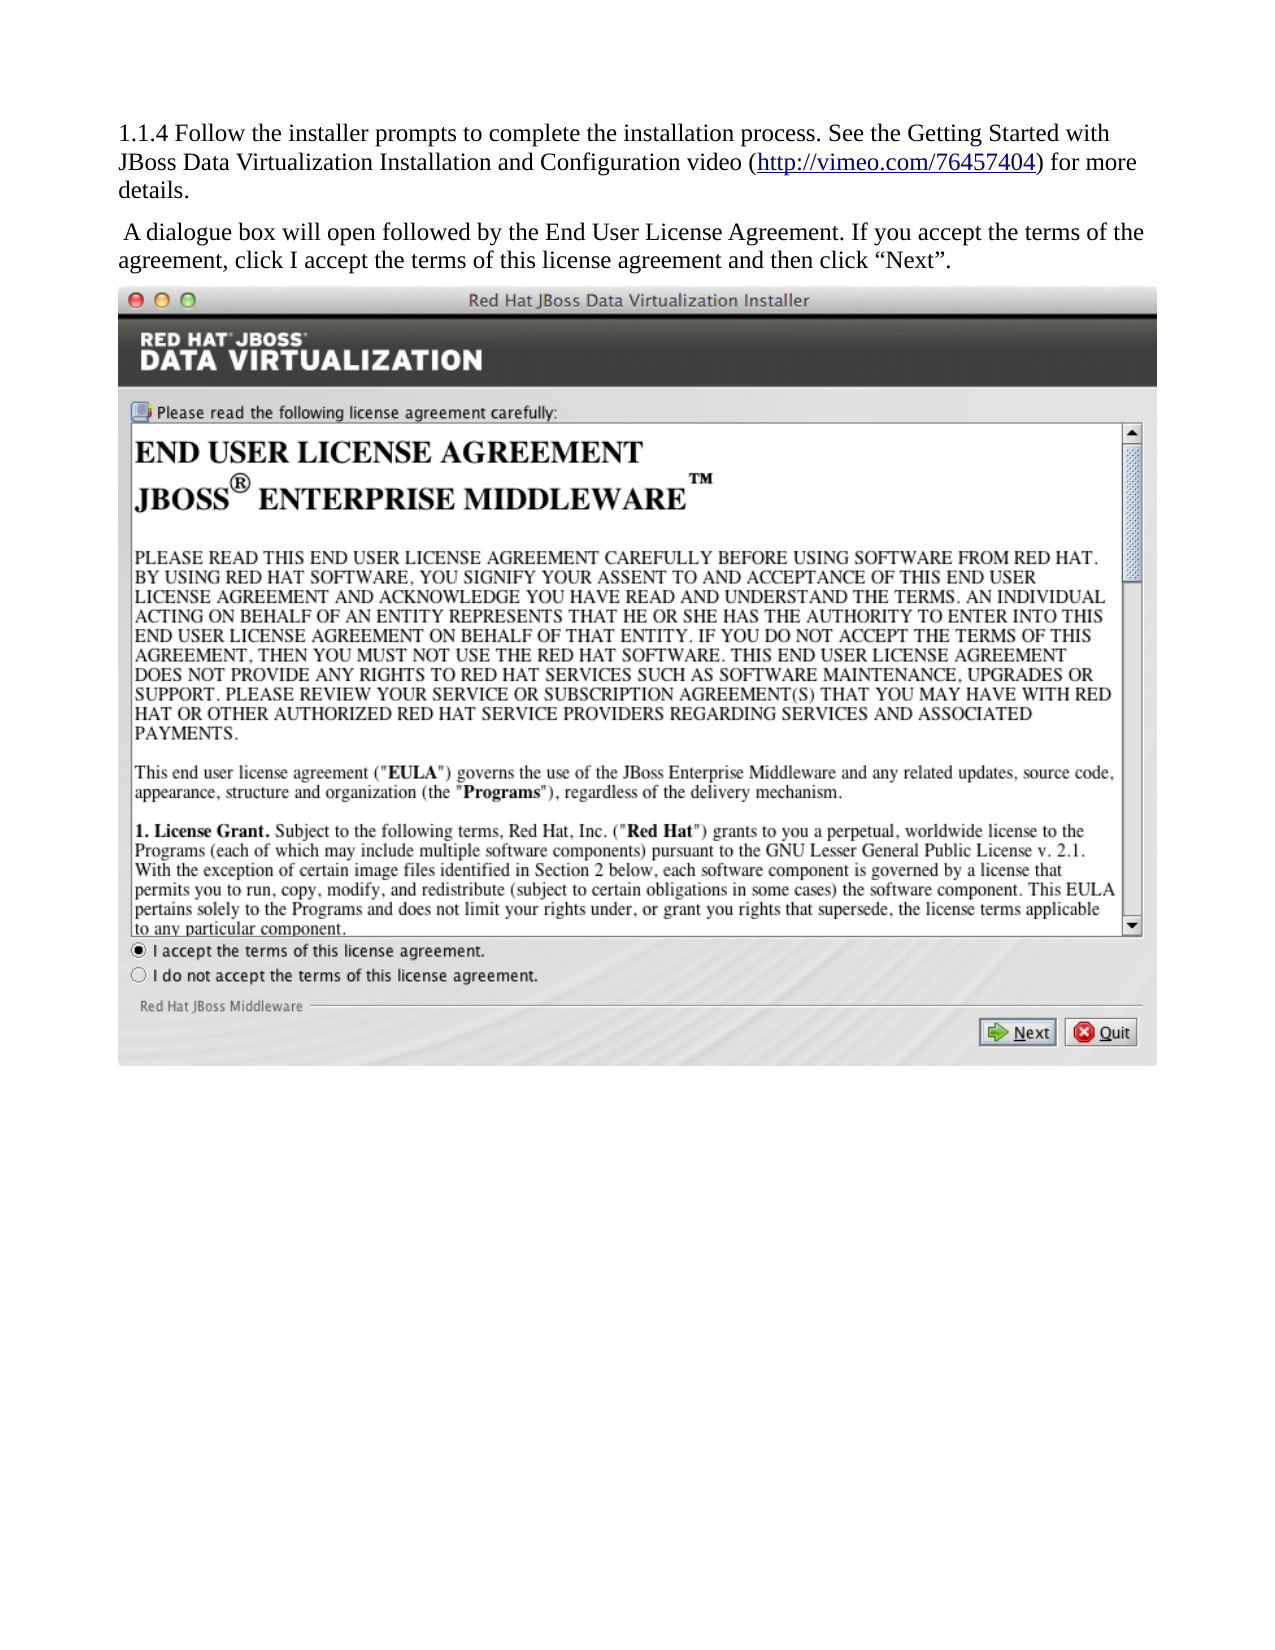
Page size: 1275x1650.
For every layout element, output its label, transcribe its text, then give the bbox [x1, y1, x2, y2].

text 1.1.4 Follow the installer prompts to complete the installation process. See the Getting Started with JBoss Data Virtualization Installation and Configuration video (http://vimeo.com/76457404) for more details. [118, 118, 1157, 204]
text A dialogue box will open followed by the End User License Agreement. If you accept the terms of the agreement, click I accept the terms of this license agreement and then click “Next”. [118, 217, 1157, 274]
picture [118, 286, 1157, 1066]
